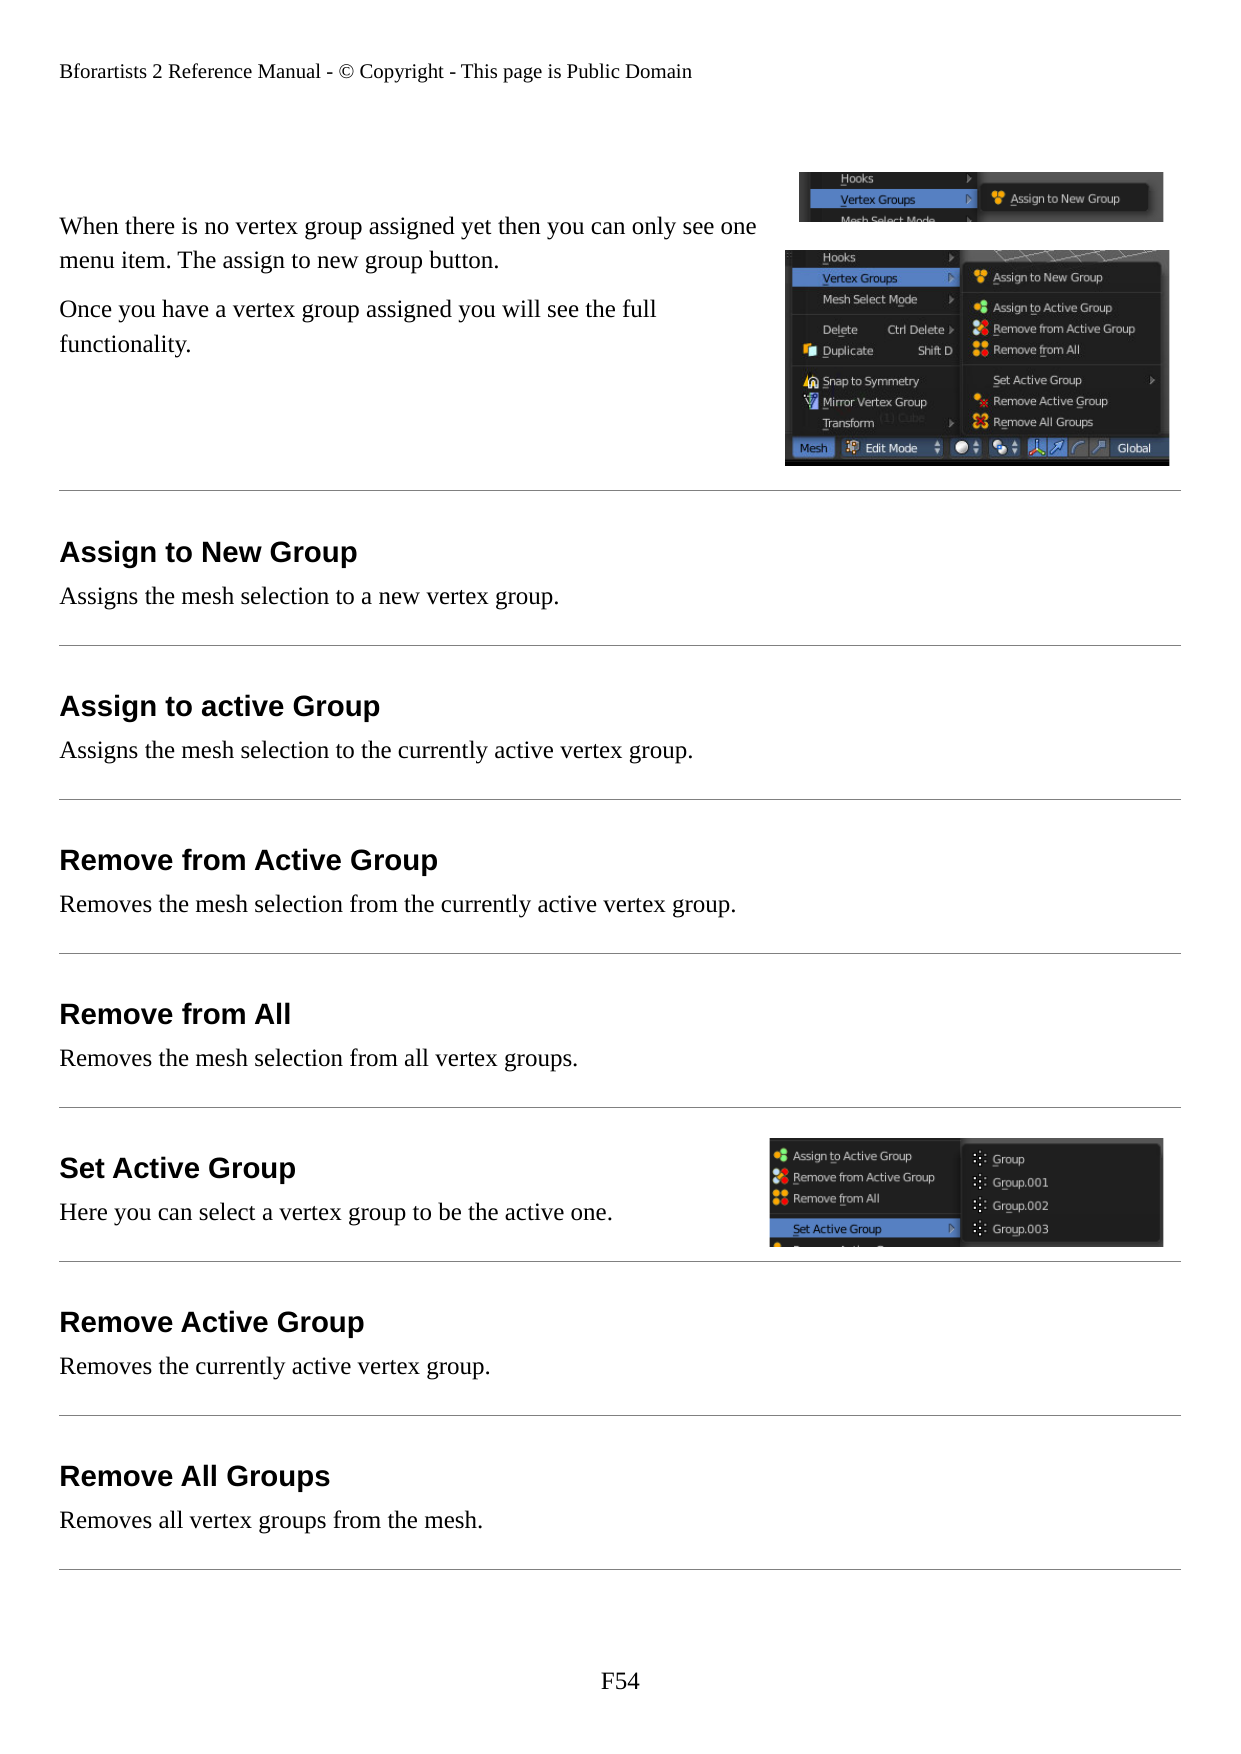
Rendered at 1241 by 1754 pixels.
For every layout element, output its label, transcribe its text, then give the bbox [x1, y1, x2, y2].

text Assigns the mesh selection to a new vertex group. [59, 581, 1181, 610]
subtitle Remove Active Group [59, 1305, 1181, 1339]
picture [769, 1138, 1164, 1247]
text Removes the mesh selection from the currently active vertex group. [59, 889, 1181, 918]
text Here you can select a vertex group to be the active one. [59, 1197, 769, 1226]
subtitle Assign to New Group [59, 535, 1181, 568]
subtitle Remove from All [59, 997, 1181, 1031]
picture [799, 172, 1164, 222]
picture [785, 250, 1170, 466]
text Removes the mesh selection from all vertex groups. [59, 1043, 1181, 1072]
text When there is no vertex group assigned yet then you can only see one menu item. The assign to new group button. [59, 211, 1181, 274]
subtitle Remove from Active Group [59, 843, 1181, 877]
subtitle [1164, 1151, 1181, 1185]
text Removes the currently active vertex group. [59, 1351, 1181, 1380]
text Assigns the mesh selection to the currently active vertex group. [59, 735, 1181, 764]
text Removes all vertex groups from the mesh. [59, 1505, 1181, 1534]
text Once you have a vertex group assigned you will see the full functionality. [59, 294, 785, 357]
subtitle Assign to active Group [59, 689, 1181, 722]
subtitle Set Active Group [59, 1151, 769, 1185]
subtitle Remove All Groups [59, 1459, 1181, 1493]
